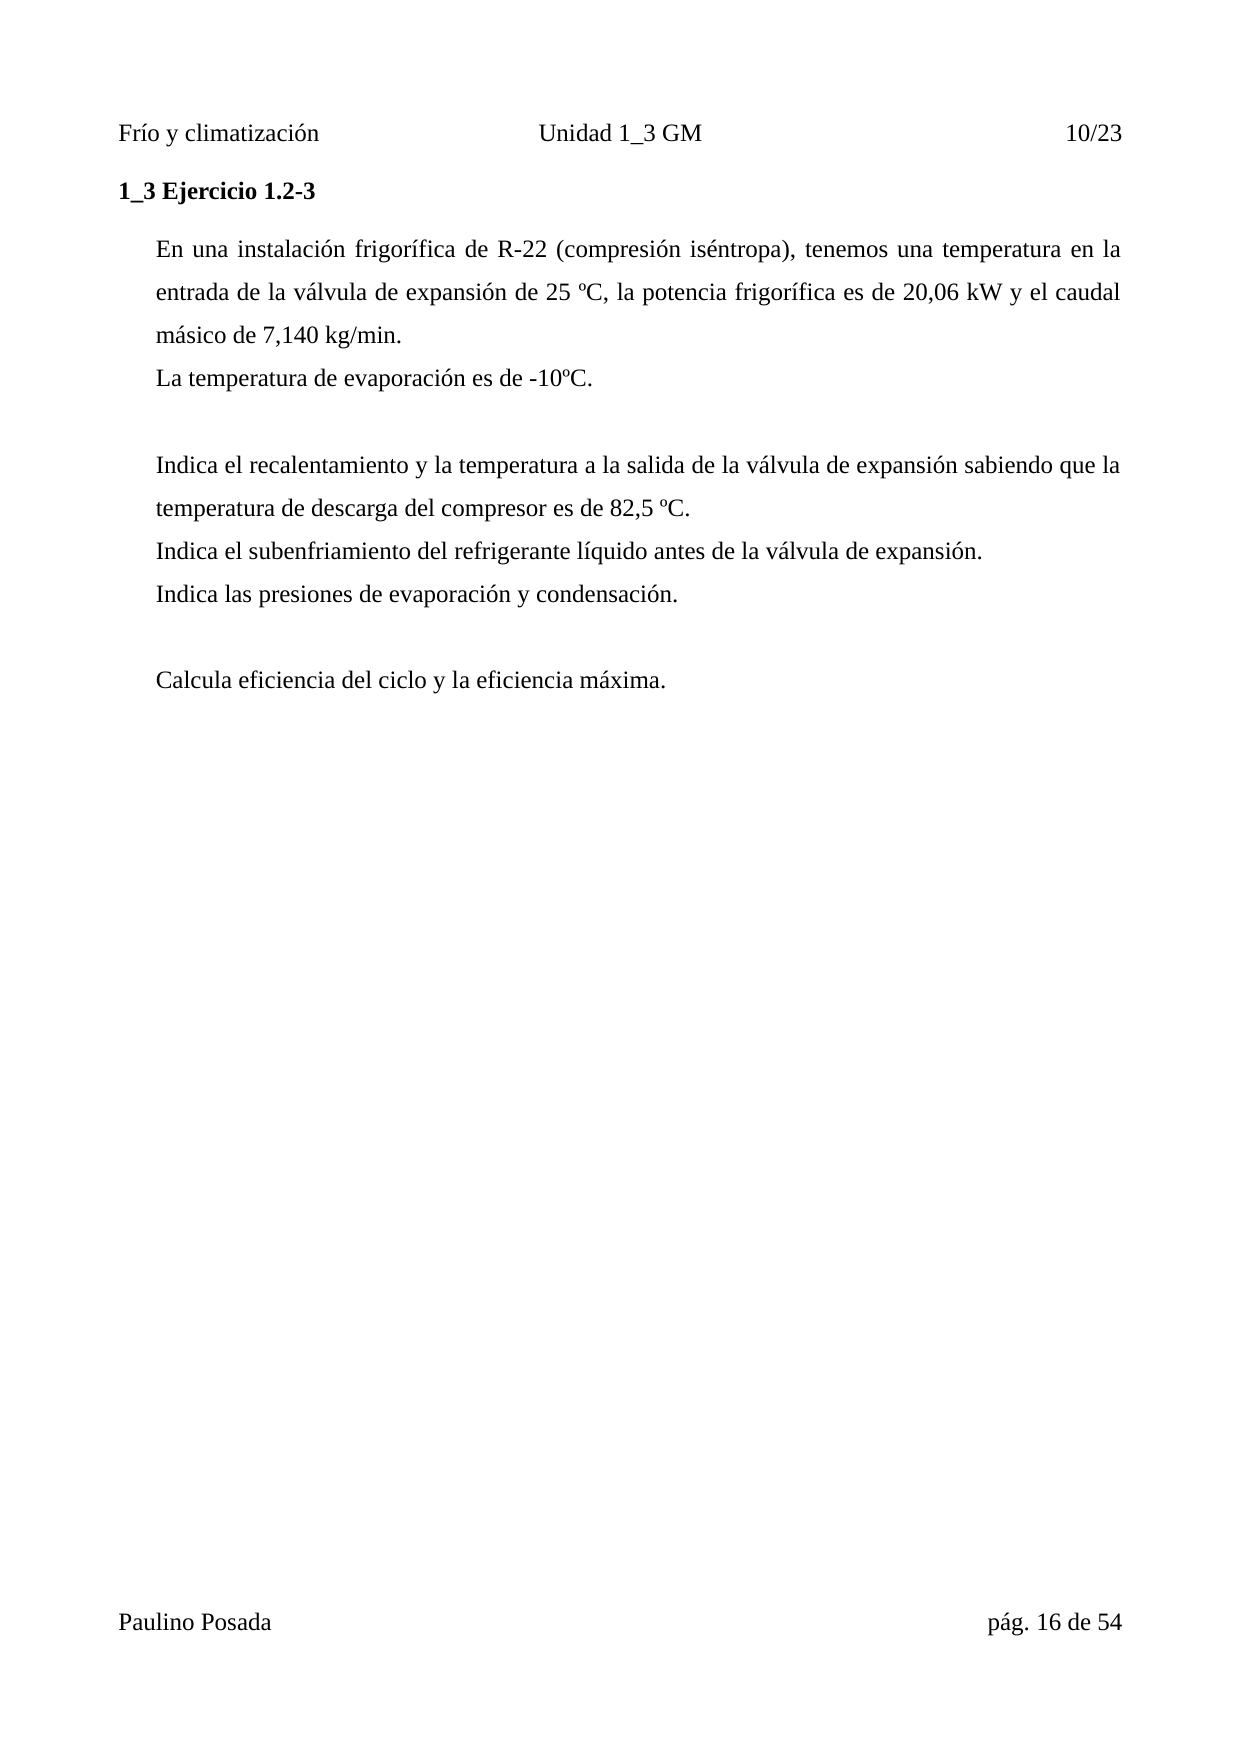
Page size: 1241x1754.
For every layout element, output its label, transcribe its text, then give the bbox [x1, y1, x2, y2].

text En una instalación frigorífica de R-22 (compresión iséntropa), tenemos una temperatura en la entrada de la válvula de expansión de 25 ºC, la potencia frigorífica es de 20,06 kW y el caudal másico de 7,140 kg/min. [156, 234, 1122, 349]
text Indica el recalentamiento y la temperatura a la salida de la válvula de expansión sabiendo que la temperatura de descarga del compresor es de 82,5 ºC. [156, 450, 1122, 522]
text Indica el subenfriamiento del refrigerante líquido antes de la válvula de expansión. [156, 536, 1122, 565]
text 1_3 Ejercicio 1.2-3 [118, 176, 1122, 205]
text Calcula eficiencia del ciclo y la eficiencia máxima. [156, 665, 1122, 694]
text Indica las presiones de evaporación y condensación. [156, 579, 1122, 608]
text La temperatura de evaporación es de -10ºC. [156, 363, 1122, 392]
